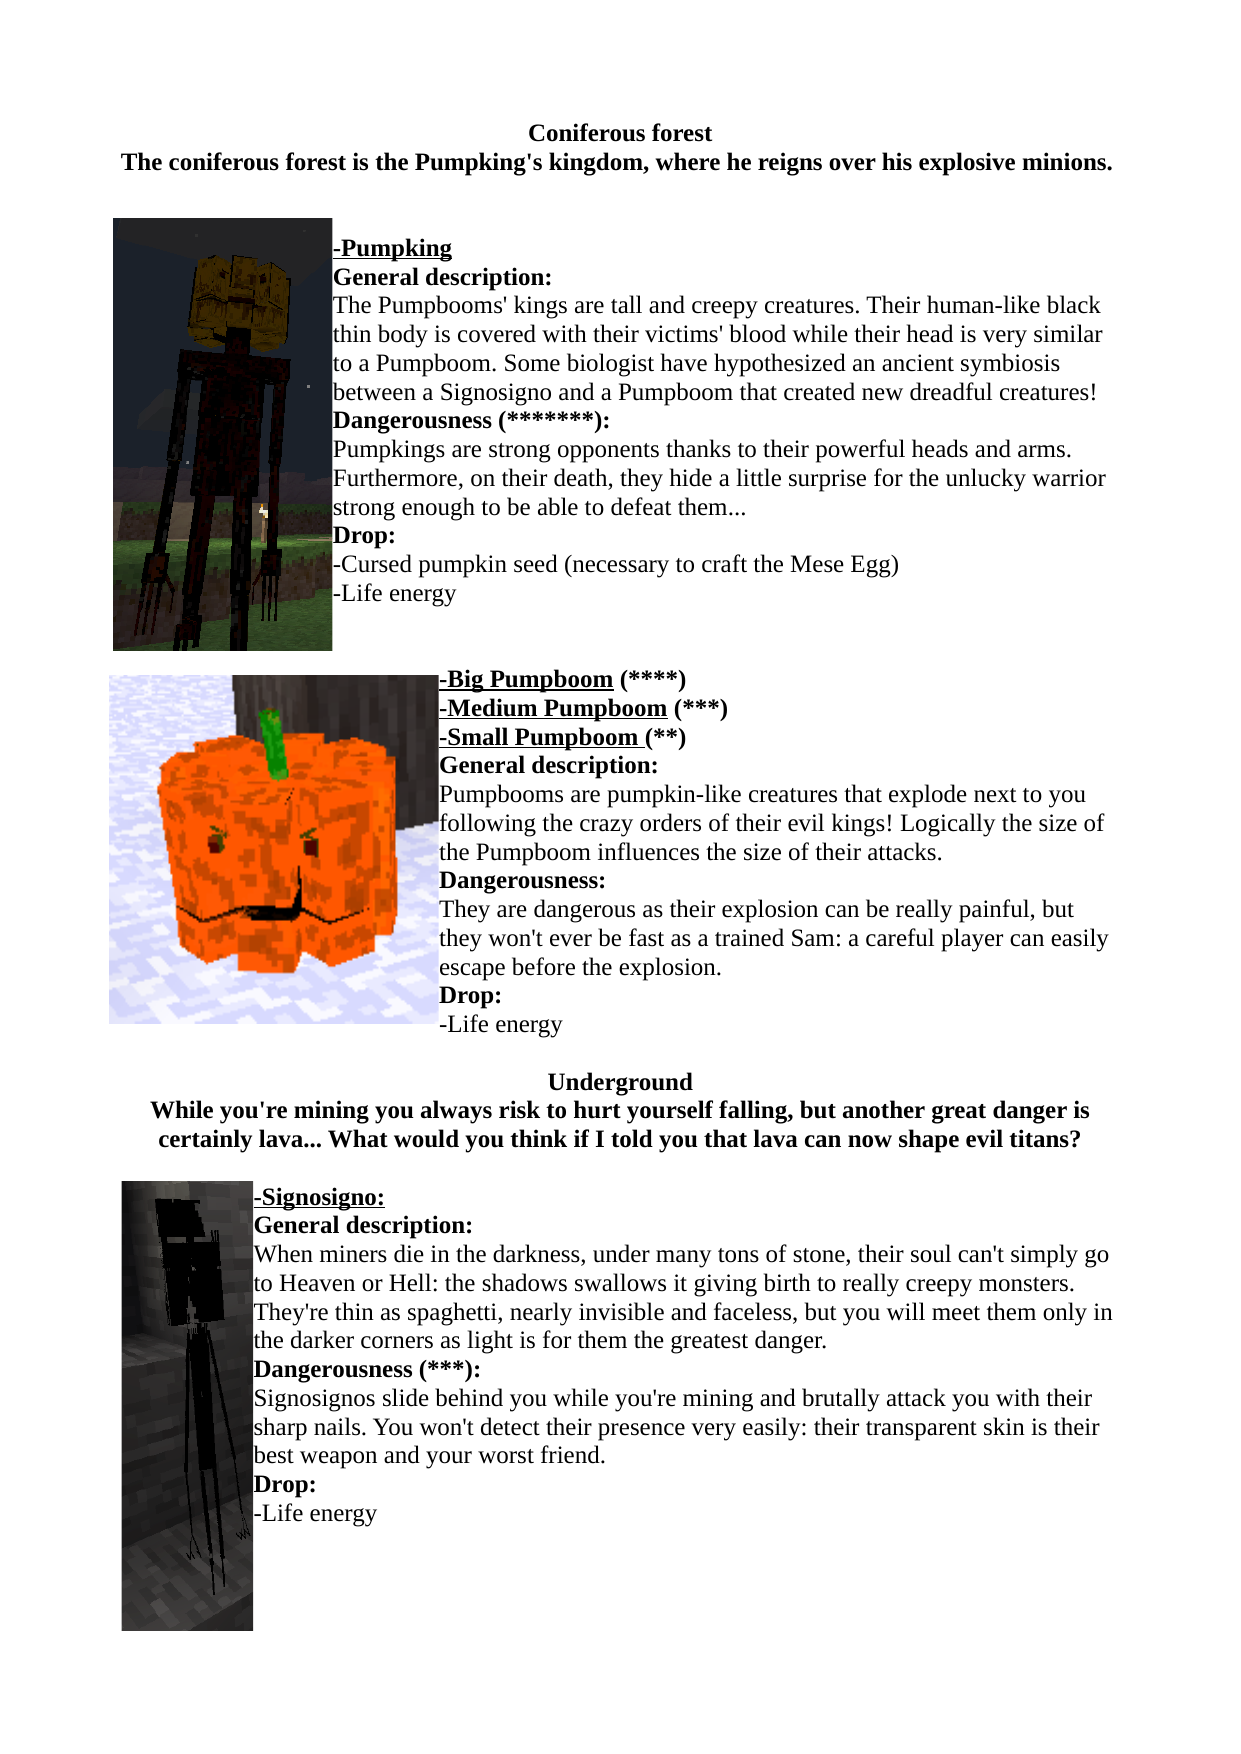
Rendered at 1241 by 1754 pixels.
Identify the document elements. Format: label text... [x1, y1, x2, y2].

picture [113, 218, 333, 651]
text While you're mining you always risk to hurt yourself falling, but another great danger is certainly lava... What would you think if I told you that lava can now shape evil titans? [118, 1096, 1122, 1153]
picture [121, 1181, 254, 1631]
text Pumpkings are strong opponents thanks to their powerful heads and arms. Furthermore, on their death, they hide a little surprise for the unlucky warrior strong enough to be able to defeat them... [333, 434, 1122, 521]
text Drop: [333, 521, 1122, 549]
picture [109, 675, 439, 1024]
text -Cursed pumpkin seed (necessary to craft the Mese Egg) [333, 549, 1122, 578]
text -Medium Pumpboom (***) [439, 693, 1122, 722]
text Dangerousness (***): [254, 1354, 1122, 1383]
text -Life energy [118, 1009, 1122, 1038]
text The coniferous forest is the Pumpking's kingdom, where he reigns over his explosive minions. [118, 147, 1122, 176]
text -Pumpking [333, 233, 1122, 262]
text -Life energy [254, 1498, 1122, 1527]
text Drop: [254, 1469, 1122, 1498]
text Dangerousness (*******): [333, 406, 1122, 434]
text Pumpbooms are pumpkin-like creatures that explode next to you following the crazy orders of their evil kings! Logically the size of the Pumpboom influences the size of their attacks. [439, 779, 1122, 866]
text Coniferous forest [118, 118, 1122, 147]
text When miners die in the darkness, under many tons of stone, their soul can't simply go to Heaven or Hell: the shadows swallows it giving birth to really creepy monsters. They're thin as spaghetti, nearly invisible and faceless, but you will meet them only in the darker corners as light is for them the greatest danger. [254, 1239, 1122, 1354]
text Underground [118, 1067, 1122, 1096]
text General description: [254, 1211, 1122, 1239]
text Dangerousness: [439, 866, 1122, 894]
text General description: [333, 262, 1122, 291]
text Signosignos slide behind you while you're mining and brutally attack you with their sharp nails. You won't detect their presence very easily: their transparent skin is their best weapon and your worst friend. [254, 1383, 1122, 1469]
text General description: [439, 751, 1122, 779]
text -Signosigno: [254, 1182, 1122, 1211]
text The Pumpbooms' kings are tall and creepy creatures. Their human-like black thin body is covered with their victims' blood while their head is very similar to a Pumpboom. Some biologist have hypothesized an ancient symbiosis between a Signosigno and a Pumpboom that created new dreadful creatures! [333, 291, 1122, 406]
text -Life energy [333, 578, 1122, 607]
text They are dangerous as their explosion can be really painful, but they won't ever be fast as a trained Sam: a careful player can easily escape before the explosion. [439, 894, 1122, 981]
text -Small Pumpboom (**) [439, 722, 1122, 751]
text Drop: [439, 981, 1122, 1009]
text -Big Pumpboom (****) [118, 664, 1122, 693]
